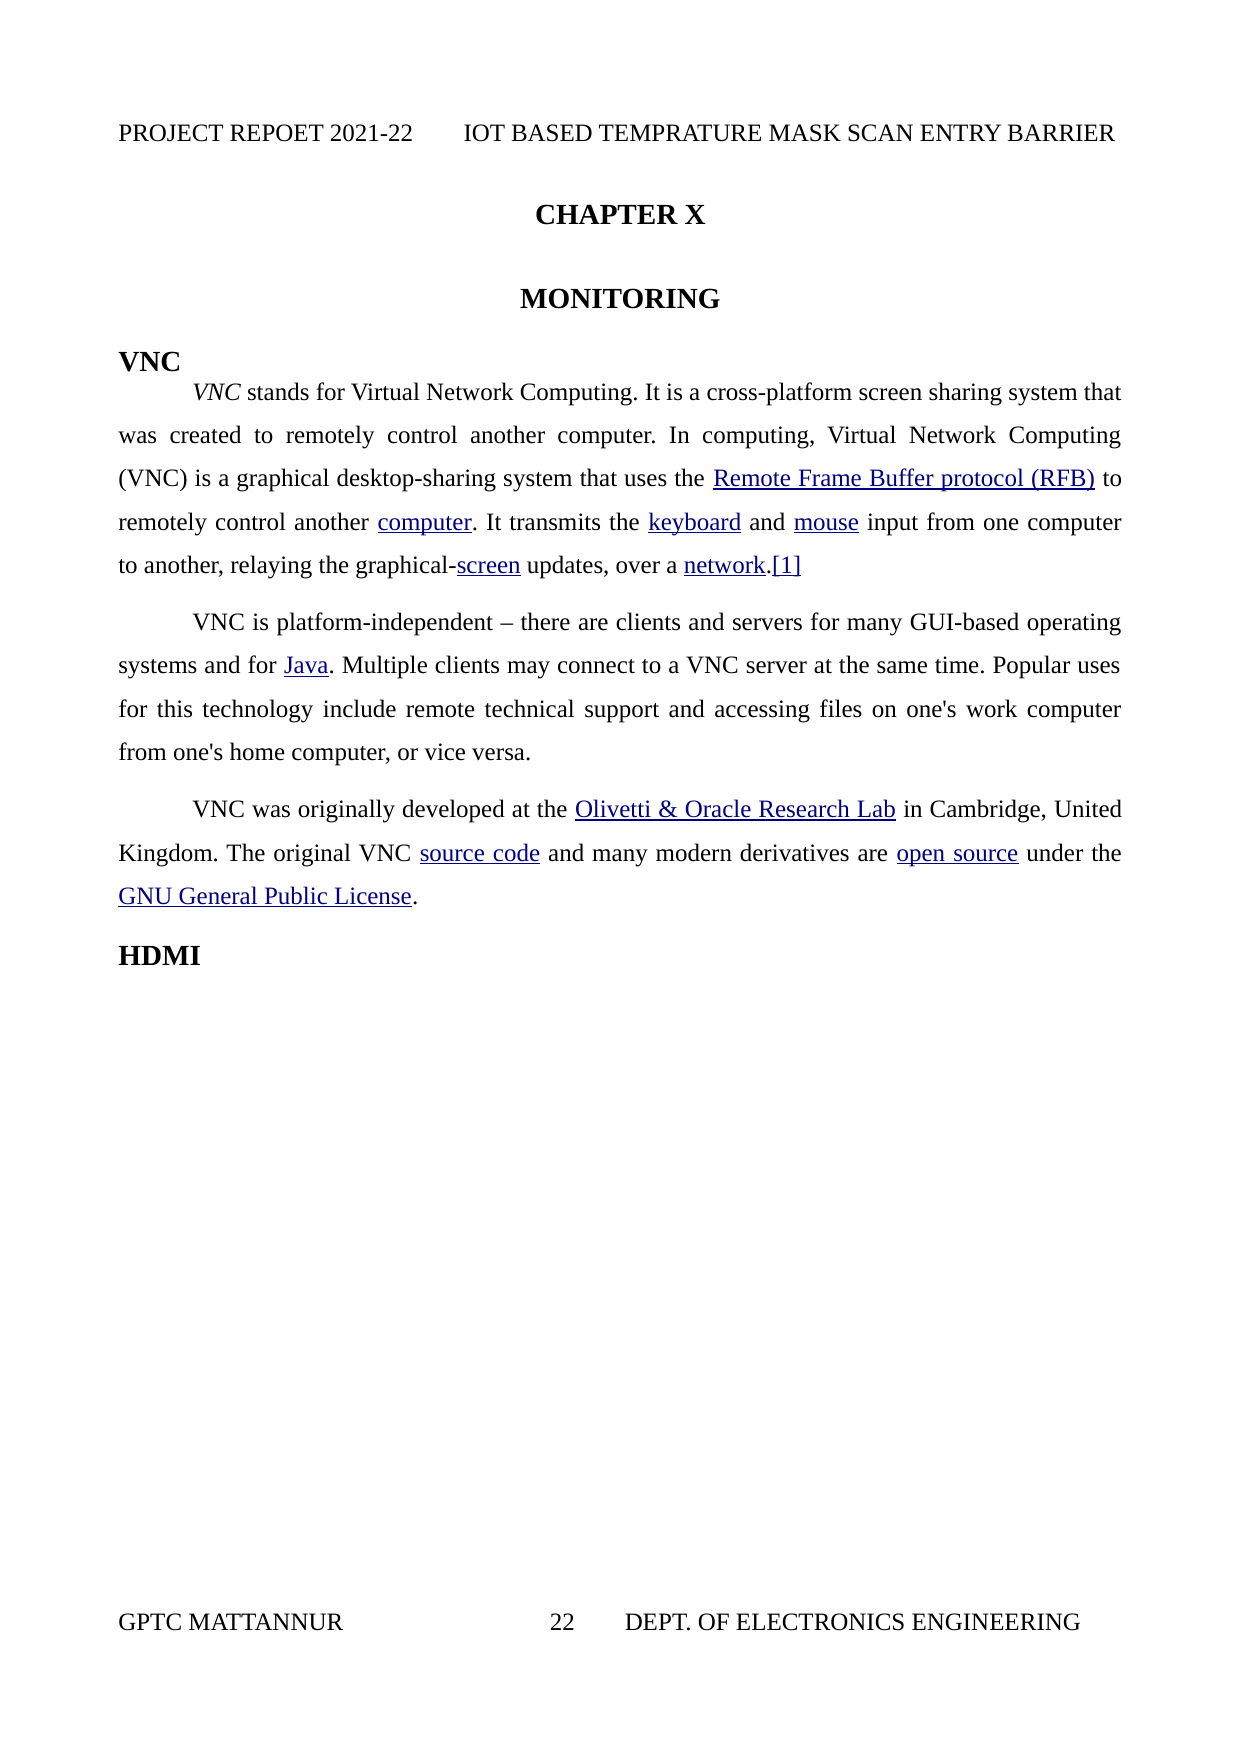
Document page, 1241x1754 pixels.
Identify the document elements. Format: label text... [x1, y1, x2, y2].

text VNC was originally developed at the Olivetti & Oracle Research Lab in Cambridge, United Kingdom. The original VNC source code and many modern derivatives are open source under the GNU General Public License. [118, 794, 1122, 909]
text HDMI [118, 938, 1122, 972]
subtitle MONITORING [118, 281, 1122, 314]
text VNC stands for Virtual Network Computing. It is a cross-platform screen sharing system that was created to remotely control another computer. In computing, Virtual Network Computing (VNC) is a graphical desktop-sharing system that uses the Remote Frame Buffer protocol (RFB) to remotely control another computer. It transmits the keyboard and mouse input from one computer to another, relaying the graphical-screen updates, over a network.[1] [118, 377, 1122, 578]
text VNC is platform-independent – there are clients and servers for many GUI-based operating systems and for Java. Multiple clients may connect to a VNC server at the same time. Popular uses for this technology include remote technical support and accessing files on one's work computer from one's home computer, or vice versa. [118, 607, 1122, 766]
subtitle CHAPTER X [118, 197, 1122, 231]
text VNC [118, 344, 1122, 377]
